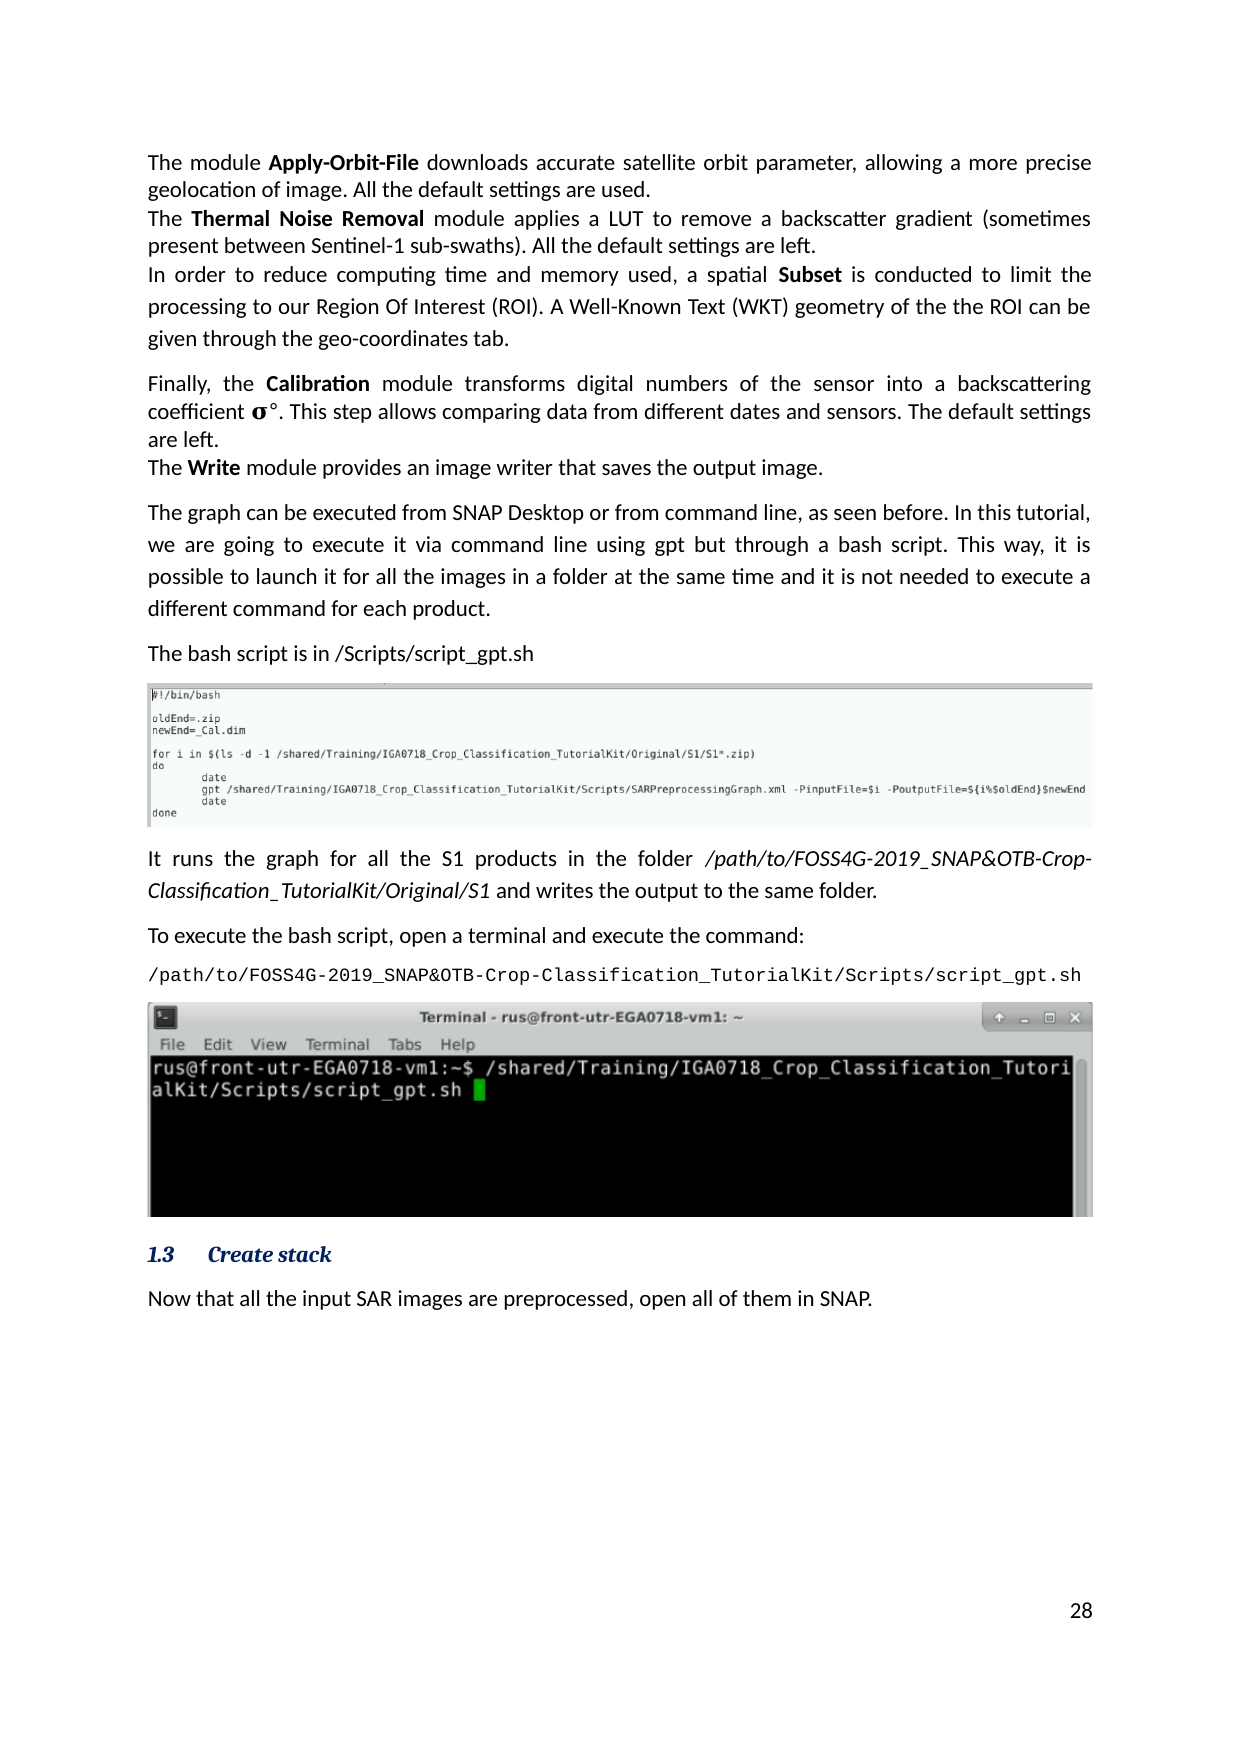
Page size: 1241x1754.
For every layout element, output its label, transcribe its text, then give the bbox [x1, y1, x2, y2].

text The module Apply-Orbit-File downloads accurate satellite orbit parameter, allowing a more precise geolocation of image. All the default settings are used. [148, 148, 1093, 204]
text The bash script is in /Scripts/script_gpt.sh [148, 639, 1093, 667]
text In order to reduce computing time and memory used, a spatial Subset is conducted to limit the processing to our Region Of Interest (ROI). A Well-Known Text (WKT) geometry of the the ROI can be given through the geo-coordinates tab. [148, 260, 1093, 352]
text The Write module provides an image writer that saves the output image. [148, 453, 1093, 481]
subtitle Create stack [148, 1242, 1093, 1268]
text Finally, the Calibration module transforms digital numbers of the sensor into a backscattering coefficient 𝛔°. This step allows comparing data from different dates and sensors. The default settings are left. [148, 369, 1093, 453]
text Now that all the input SAR images are preprocessed, open all of them in SNAP. [148, 1284, 1093, 1312]
text To execute the bash script, open a terminal and execute the command: [148, 921, 1093, 949]
text It runs the graph for all the S1 products in the folder /path/to/FOSS4G-2019_SNAP&OTB-Crop-Classification_TutorialKit/Original/S1 and writes the output to the same folder. [148, 844, 1093, 904]
text /path/to/FOSS4G-2019_SNAP&OTB-Crop-Classification_TutorialKit/Scripts/script_gpt.sh [148, 966, 1093, 987]
picture [147, 683, 1093, 827]
text The Thermal Noise Removal module applies a LUT to remove a backscatter gradient (sometimes present between Sentinel-1 sub-swaths). All the default settings are left. [148, 204, 1093, 260]
text The graph can be executed from SNAP Desktop or from command line, as seen before. In this tutorial, we are going to execute it via command line using gpt but through a bash script. This way, it is possible to launch it for all the images in a folder at the same time and it is not needed to execute a different command for each product. [148, 498, 1093, 622]
picture [147, 1002, 1093, 1217]
